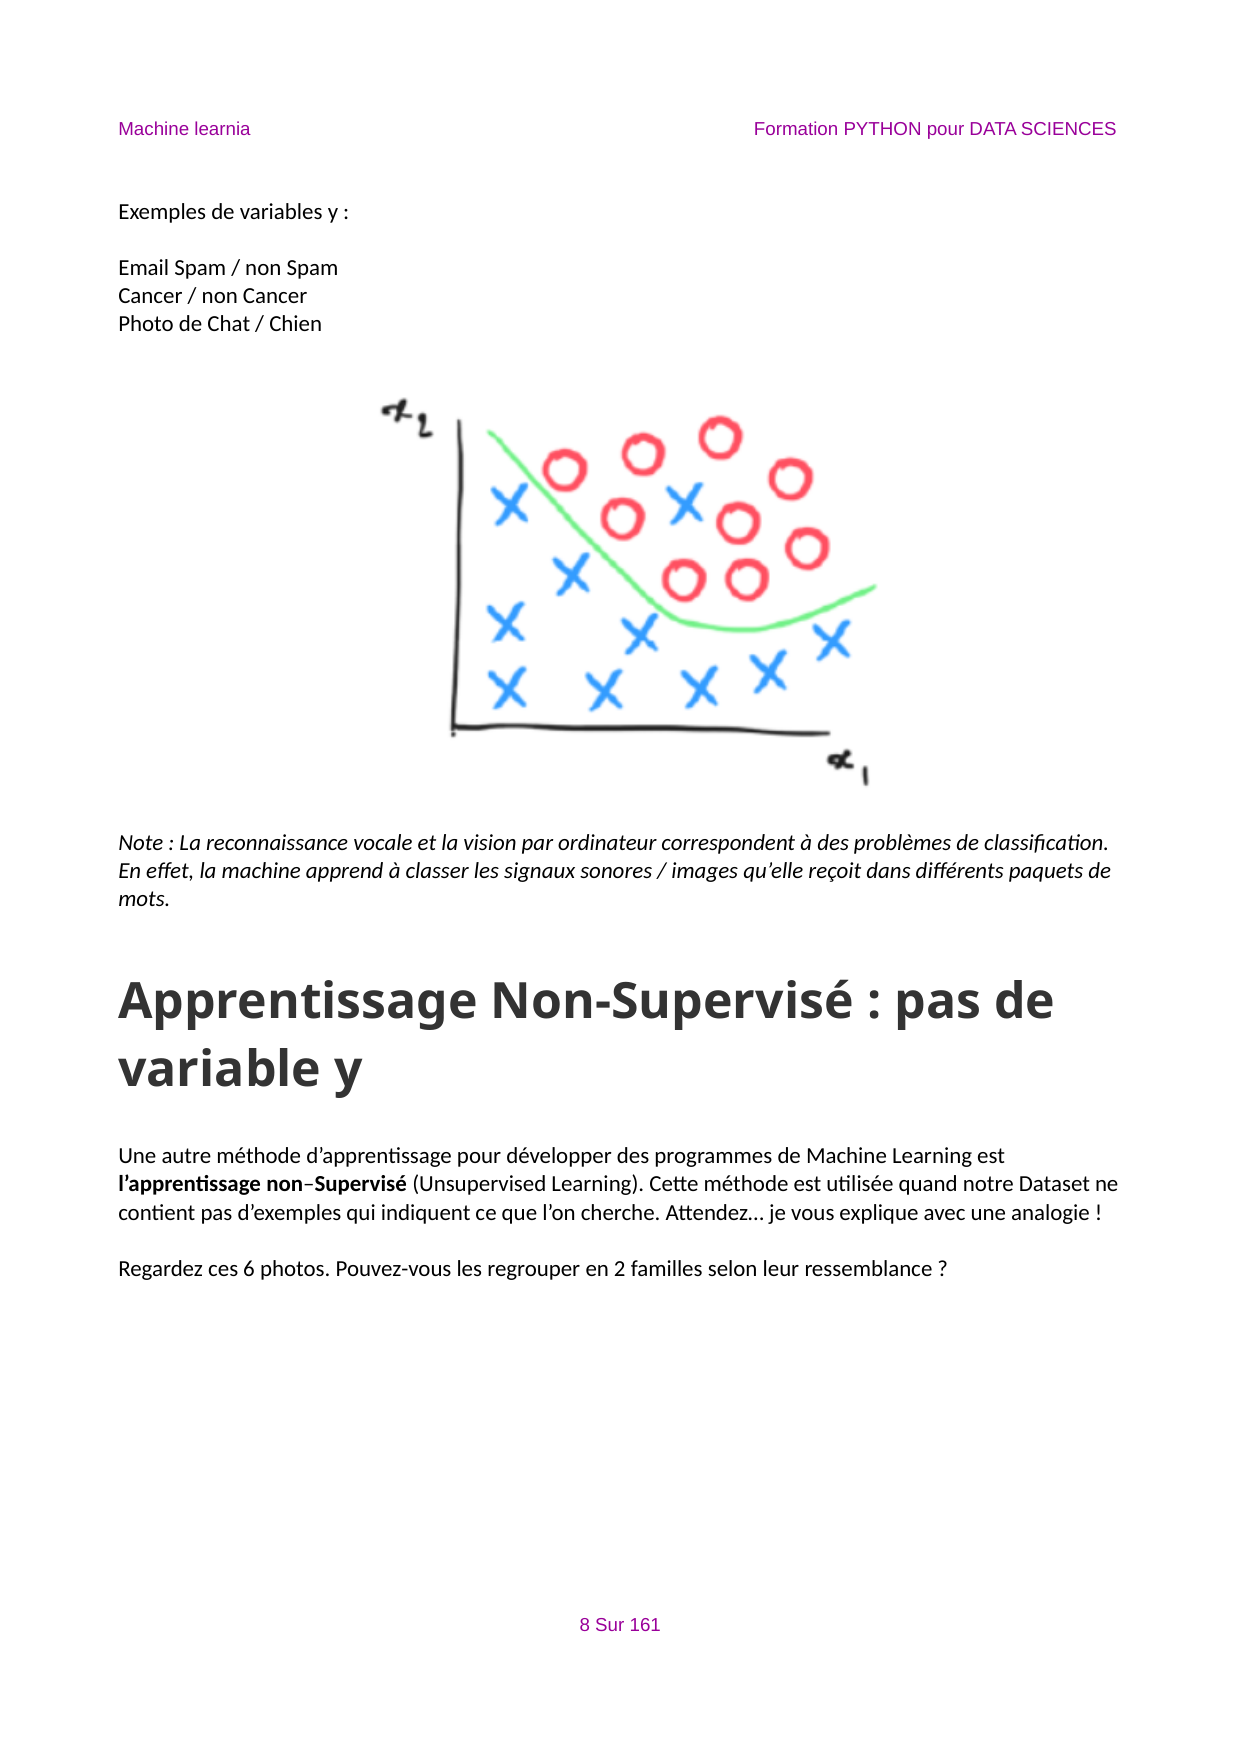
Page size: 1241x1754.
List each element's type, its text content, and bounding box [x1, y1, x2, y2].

text Une autre méthode d’apprentissage pour développer des programmes de Machine Learning est l’apprentissage non–Supervisé (Unsupervised Learning). Cette méthode est utilisée quand notre Dataset ne contient pas d’exemples qui indiquent ce que l’on cherche. Attendez… je vous explique avec une analogie ! [118, 1142, 1122, 1226]
text Email Spam / non Spam [118, 253, 1122, 281]
text Exemples de variables y : [118, 197, 1122, 225]
picture [348, 365, 892, 800]
text Cancer / non Cancer [118, 281, 1122, 309]
subtitle Apprentissage Non-Supervisé : pas de variable y [118, 965, 1122, 1101]
text Note : La reconnaissance vocale et la vision par ordinateur correspondent à des problèmes de classification. En effet, la machine apprend à classer les signaux sonores / images qu’elle reçoit dans différents paquets de mots. [118, 828, 1122, 912]
text Regardez ces 6 photos. Pouvez-vous les regrouper en 2 familles selon leur ressemblance ? [118, 1254, 1122, 1282]
text Photo de Chat / Chien [118, 309, 1122, 337]
